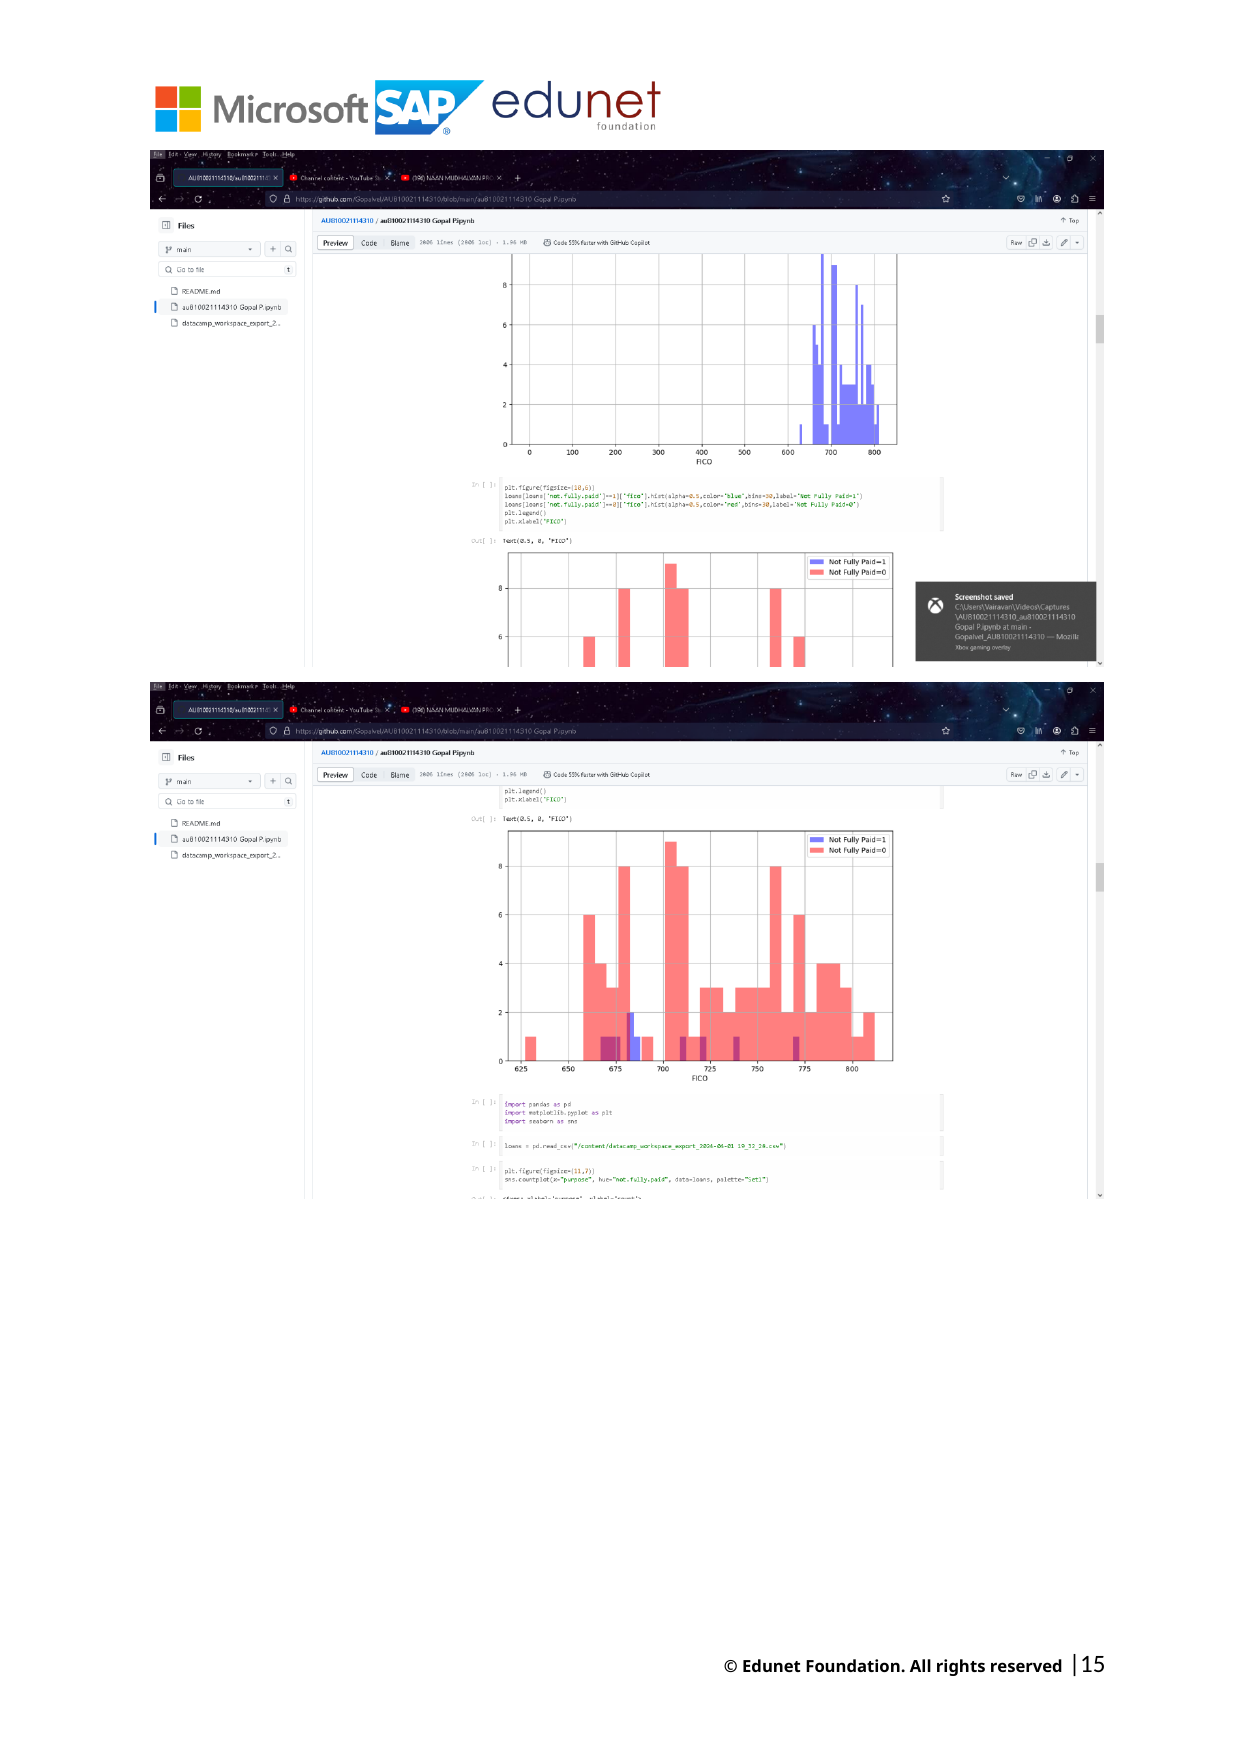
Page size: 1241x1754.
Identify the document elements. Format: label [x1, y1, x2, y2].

picture [150, 682, 1104, 1199]
picture [150, 75, 668, 136]
picture [150, 150, 1104, 667]
